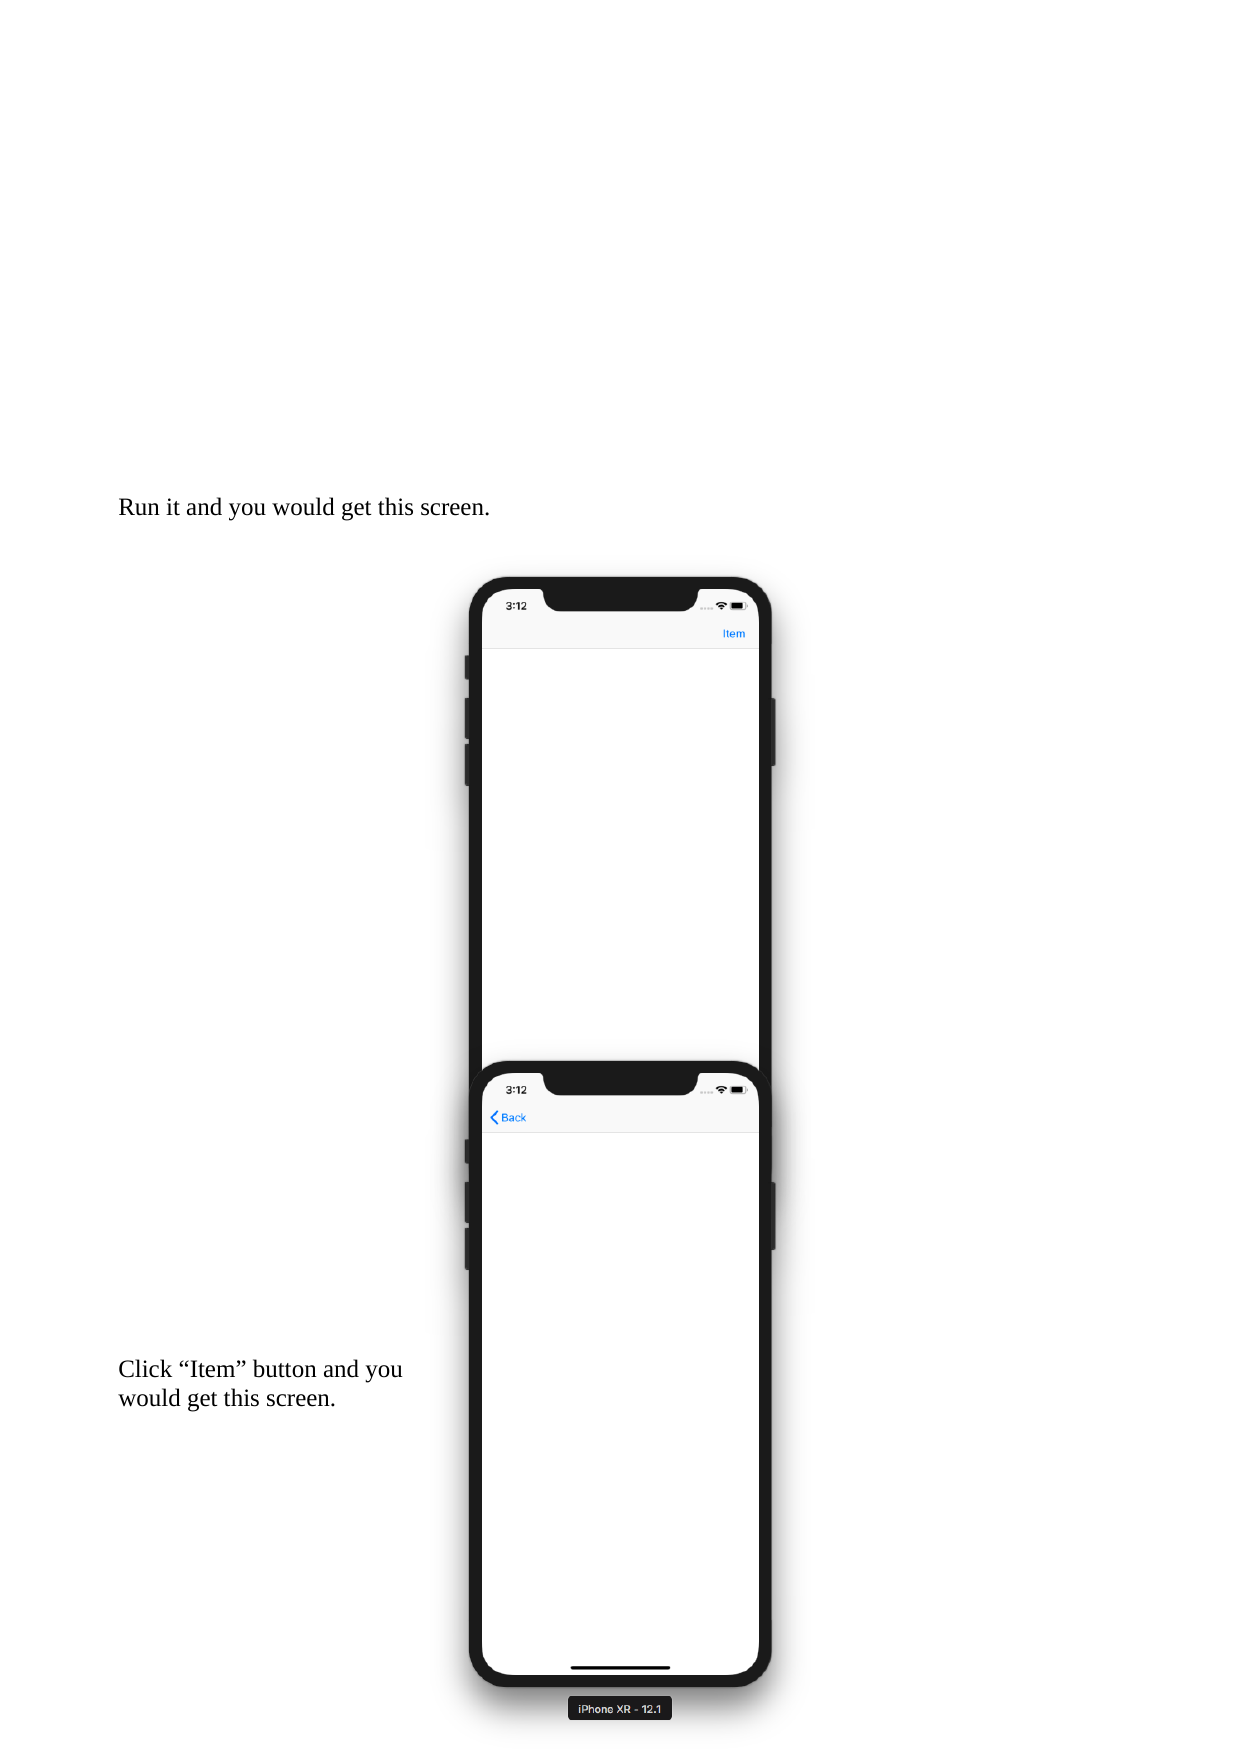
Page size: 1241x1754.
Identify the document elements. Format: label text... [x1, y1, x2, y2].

text [825, 1354, 1122, 1412]
text Click “Item” button and you would get this screen. [118, 1354, 415, 1412]
picture [415, 549, 825, 1754]
text Run it and you would get this screen. [118, 492, 1122, 521]
